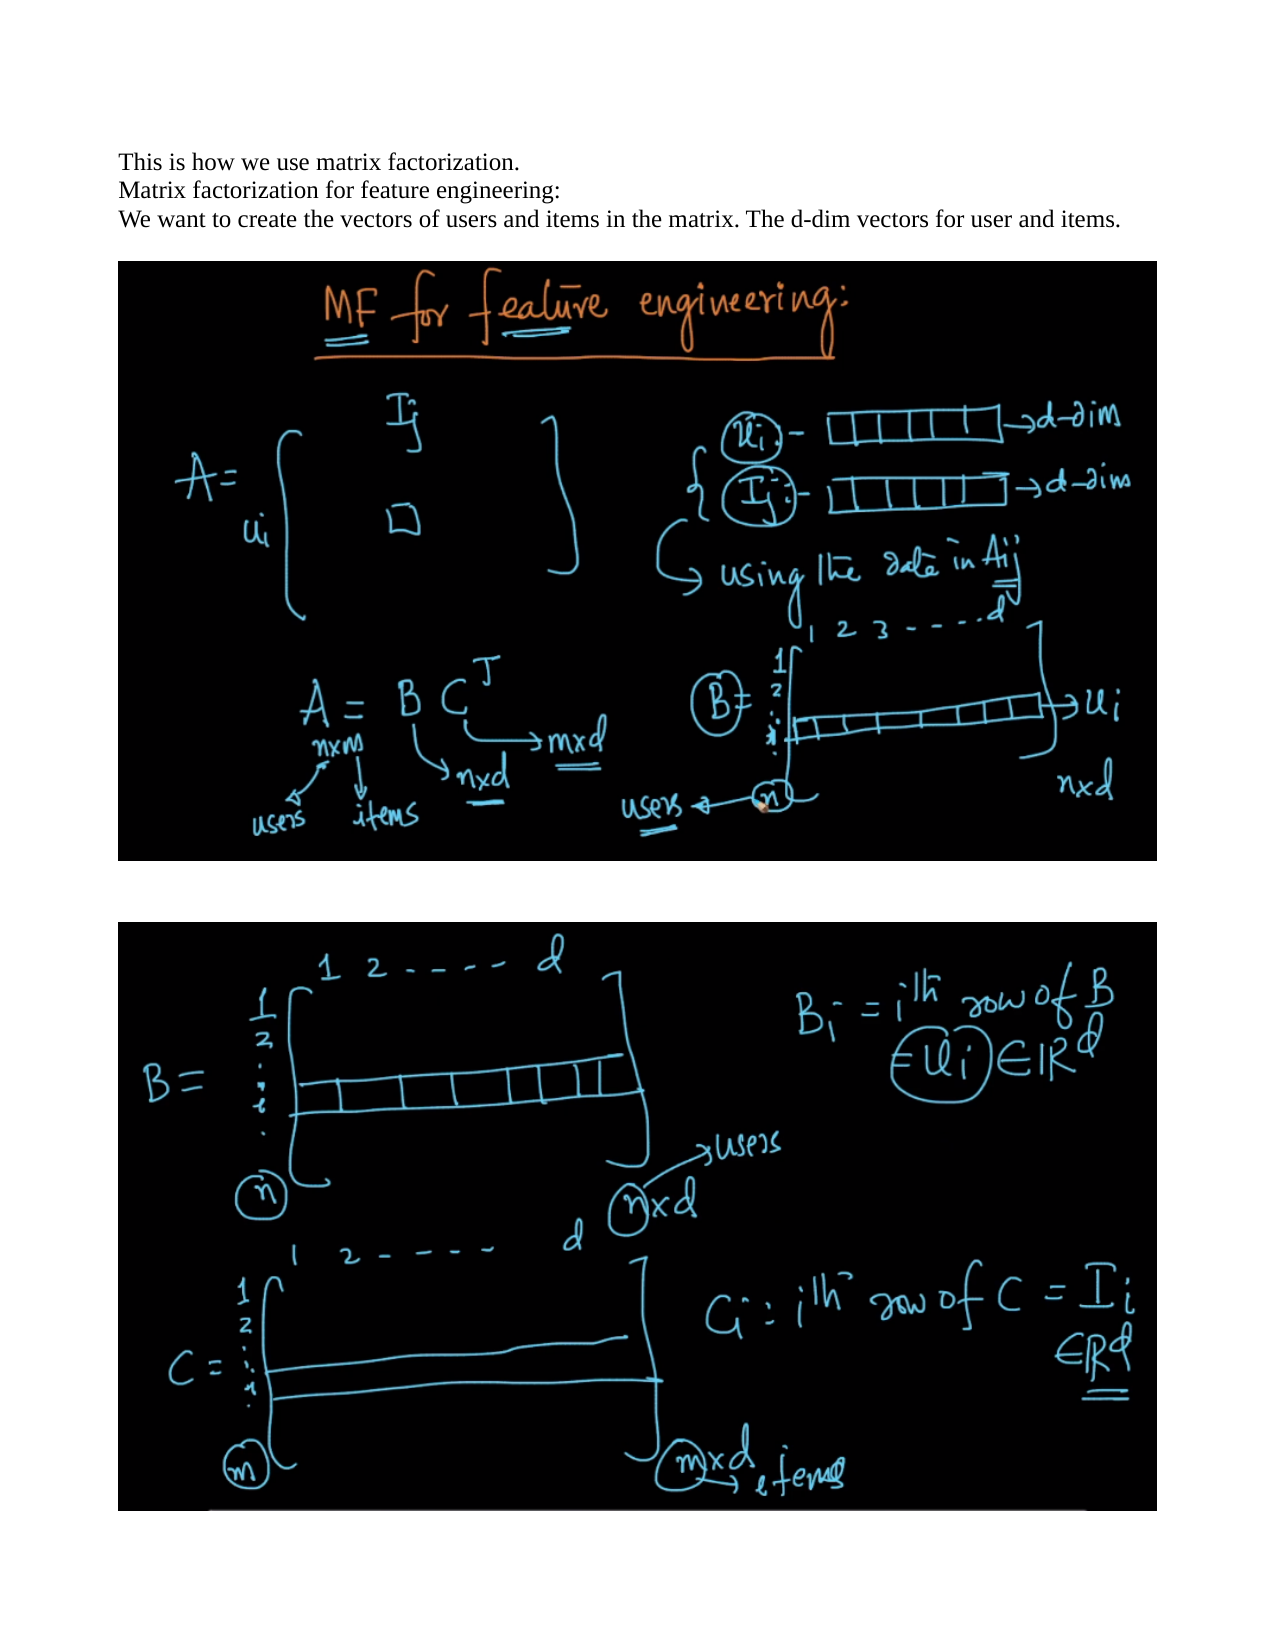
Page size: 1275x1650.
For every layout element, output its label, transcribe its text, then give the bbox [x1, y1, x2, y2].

text Matrix factorization for feature engineering: [118, 176, 1157, 204]
picture [118, 922, 1157, 1511]
picture [118, 261, 1157, 861]
text This is how we use matrix factorization. [118, 147, 1157, 176]
text We want to create the vectors of users and items in the matrix. The d-dim vectors for user and items. [118, 204, 1157, 233]
